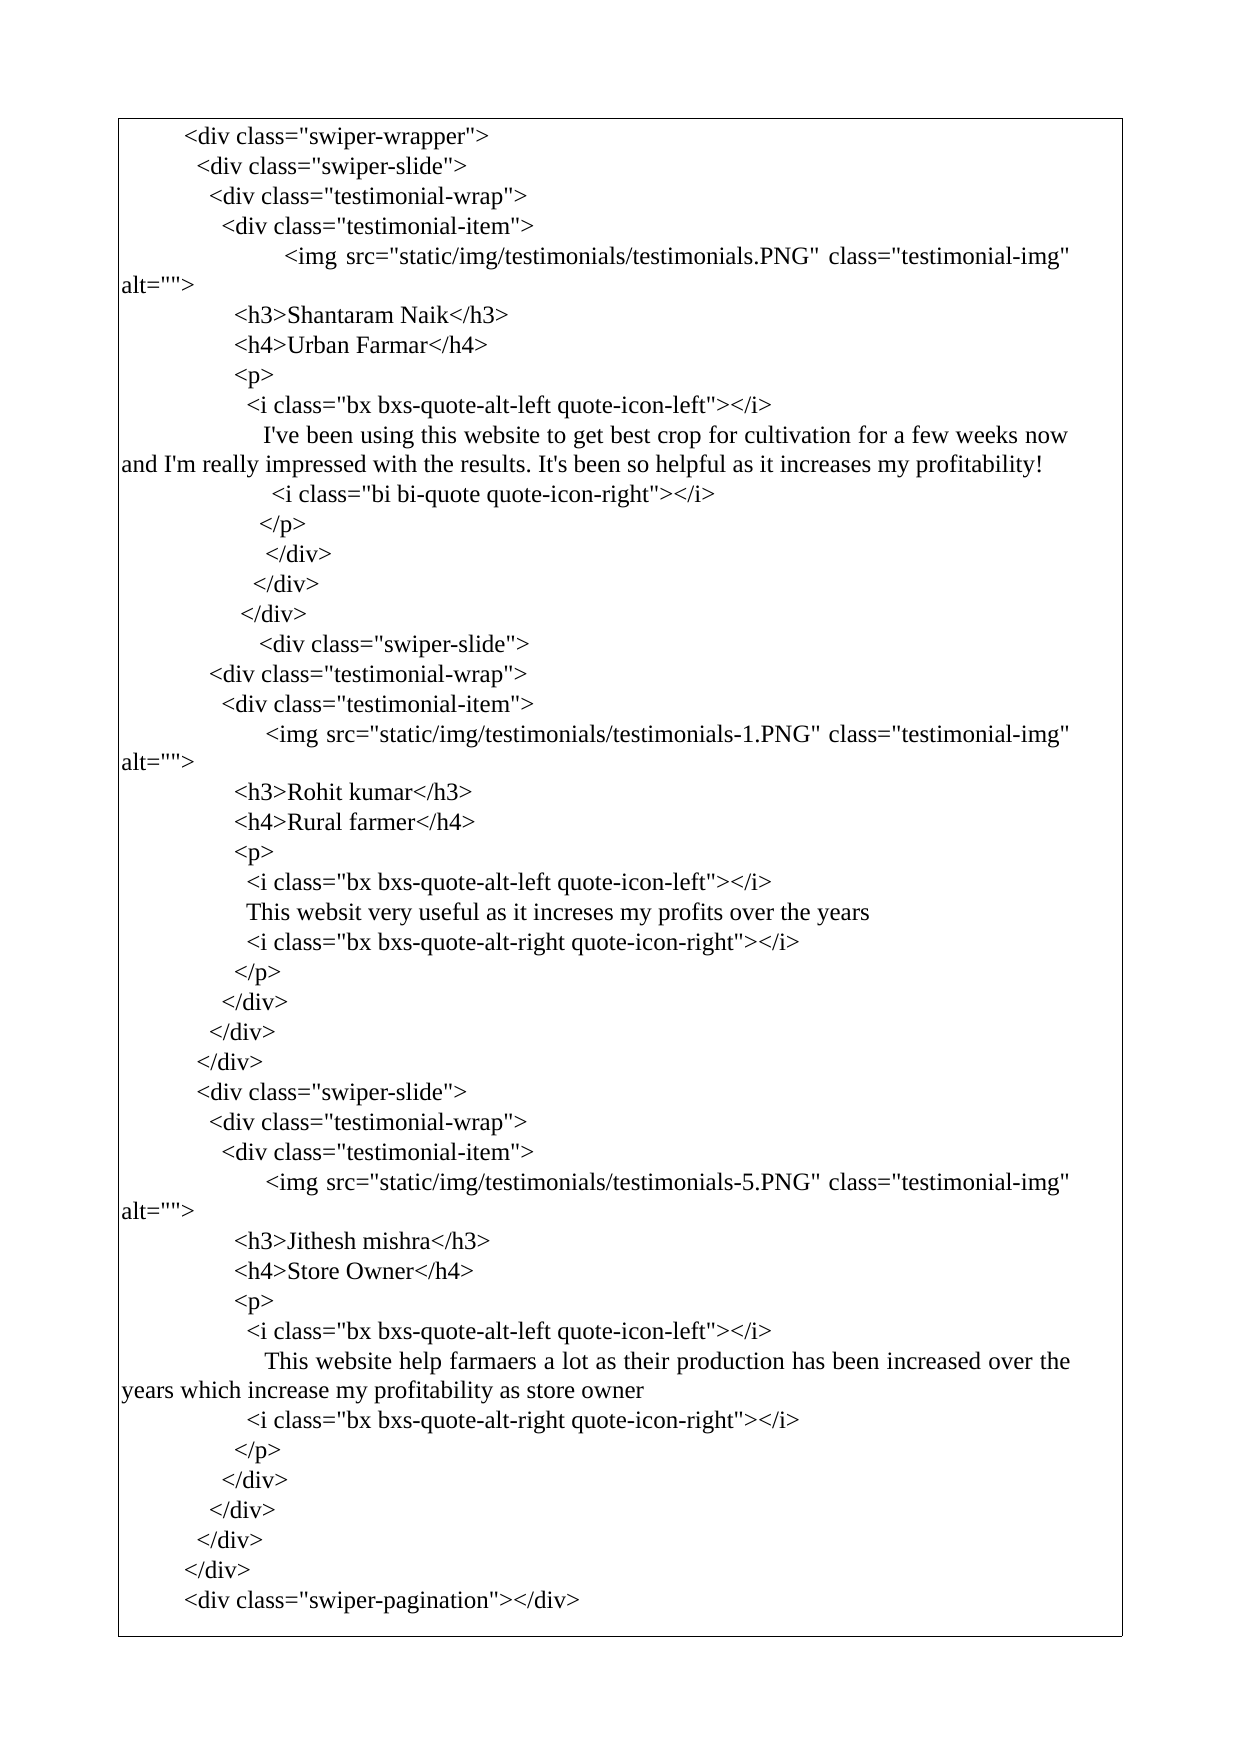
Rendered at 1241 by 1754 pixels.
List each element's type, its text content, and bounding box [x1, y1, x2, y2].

text <div class="swiper-slide"> [121, 151, 1072, 180]
text <img src="static/img/testimonials/testimonials-1.PNG" class="testimonial-img" alt=""> [121, 719, 1072, 776]
text This website help farmaers a lot as their production has been increased over the years which increase my profitability as store owner [121, 1346, 1072, 1404]
text </div> [121, 1017, 1072, 1046]
text </div> [121, 1525, 1072, 1554]
text <p> [121, 837, 1072, 866]
text <div class="testimonial-item"> [121, 1137, 1072, 1166]
text <h4>Rural farmer</h4> [121, 807, 1072, 836]
text </div> [121, 1465, 1072, 1494]
text </div> [121, 569, 1072, 597]
text <div class="swiper-slide"> [121, 629, 1072, 657]
text </div> [121, 1555, 1072, 1584]
text <p> [121, 360, 1072, 389]
text </p> [121, 509, 1072, 537]
text <i class="bi bi-quote quote-icon-right"></i> [121, 479, 1072, 507]
text I've been using this website to get best crop for cultivation for a few weeks now and I'm really impressed with the results. It's been so helpful as it increases my profitability! [121, 420, 1072, 477]
text This websit very useful as it increses my profits over the years [121, 897, 1072, 926]
text </p> [121, 1435, 1072, 1464]
text </div> [121, 599, 1072, 627]
text <h3>Shantaram Naik</h3> [121, 300, 1072, 329]
text <h3>Jithesh mishra</h3> [121, 1226, 1072, 1255]
text <div class="swiper-wrapper"> [121, 121, 1072, 150]
text <div class="testimonial-item"> [121, 211, 1072, 240]
text <i class="bx bxs-quote-alt-right quote-icon-right"></i> [121, 927, 1072, 956]
text </p> [121, 957, 1072, 986]
text <div class="swiper-slide"> [121, 1077, 1072, 1106]
text <div class="testimonial-item"> [121, 689, 1072, 717]
text </div> [121, 1495, 1072, 1524]
text <i class="bx bxs-quote-alt-left quote-icon-left"></i> [121, 390, 1072, 419]
text <div class="testimonial-wrap"> [121, 659, 1072, 687]
text <img src="static/img/testimonials/testimonials.PNG" class="testimonial-img" alt=""> [121, 241, 1072, 299]
text <i class="bx bxs-quote-alt-left quote-icon-left"></i> [121, 867, 1072, 896]
text </div> [121, 539, 1072, 567]
text <i class="bx bxs-quote-alt-left quote-icon-left"></i> [121, 1316, 1072, 1345]
text <div class="swiper-pagination"></div> [121, 1585, 1072, 1614]
text <h4>Store Owner</h4> [121, 1256, 1072, 1285]
text <img src="static/img/testimonials/testimonials-5.PNG" class="testimonial-img" alt=""> [121, 1167, 1072, 1225]
text </div> [121, 1047, 1072, 1076]
text <h4>Urban Farmar</h4> [121, 330, 1072, 359]
text <h3>Rohit kumar</h3> [121, 777, 1072, 806]
text <p> [121, 1286, 1072, 1315]
text <div class="testimonial-wrap"> [121, 1107, 1072, 1136]
text <i class="bx bxs-quote-alt-right quote-icon-right"></i> [121, 1405, 1072, 1434]
text <div class="testimonial-wrap"> [121, 181, 1072, 210]
text </div> [121, 987, 1072, 1016]
